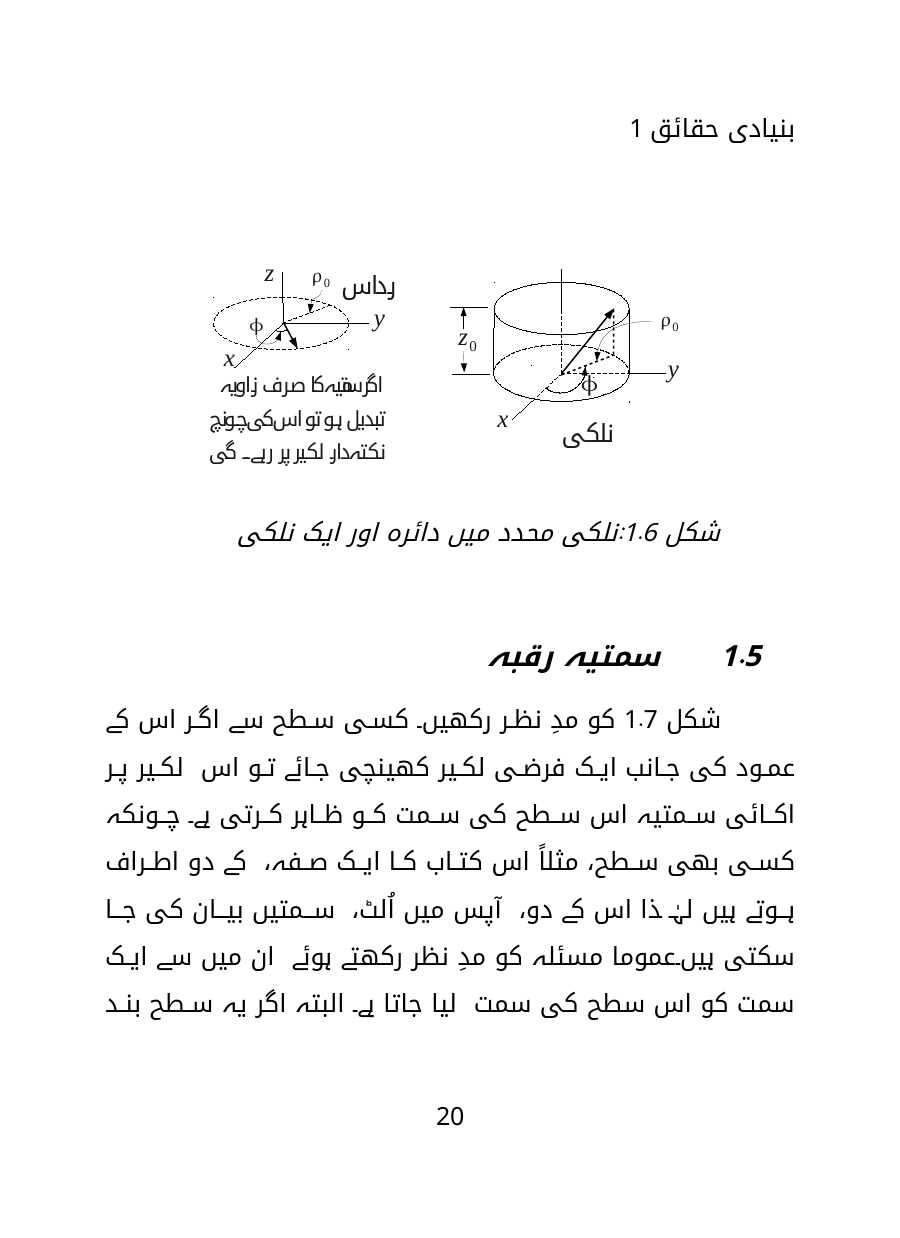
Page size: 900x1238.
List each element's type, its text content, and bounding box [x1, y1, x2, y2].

text شکل 1.7 کو مدِ نظر رکھیں۔ کسی سطح سے اگر اس کے عمود کی جانب ایک فرضی لکیر کھینچی جائے تو اس لکیر پر اکائی سمتیہ اس سطح کی سمت کو ظاہر کرتی ہے۔ چونکہ کسی بھی سطح، مثلاً اس کتاب کا ایک صفہ، کے دو اطراف ہوتے ہیں لہٰذا اس کے دو، آپس میں اُلٹ، سمتیں بیان کی جا سکتی ہیں۔عموما مسئلہ کو مدِ نظر رکھتے ہوئے ان میں سے ایک سمت کو اس سطح کی سمت لیا جاتا ہے۔ البتہ اگر یہ سطح بند سطح ہو ، مثلاً گیند کی شکل کا ہو، تب باہر جانب کو ہی اس سطح کی سمت لیا جاتا ہے۔ شکل میں اُوپر کی سطح کا رقبہہے اور اس کی سمت ہے۔ لہٰذا سمتیہ کا طول، ہے اور اس کی سمت ہے یعنی [105, 696, 795, 1028]
subtitle سمتیہ رقبہ [105, 629, 720, 684]
text شکل 1.6:نلکی محدد میں دائرہ اور ایک نلکی [180, 195, 720, 557]
